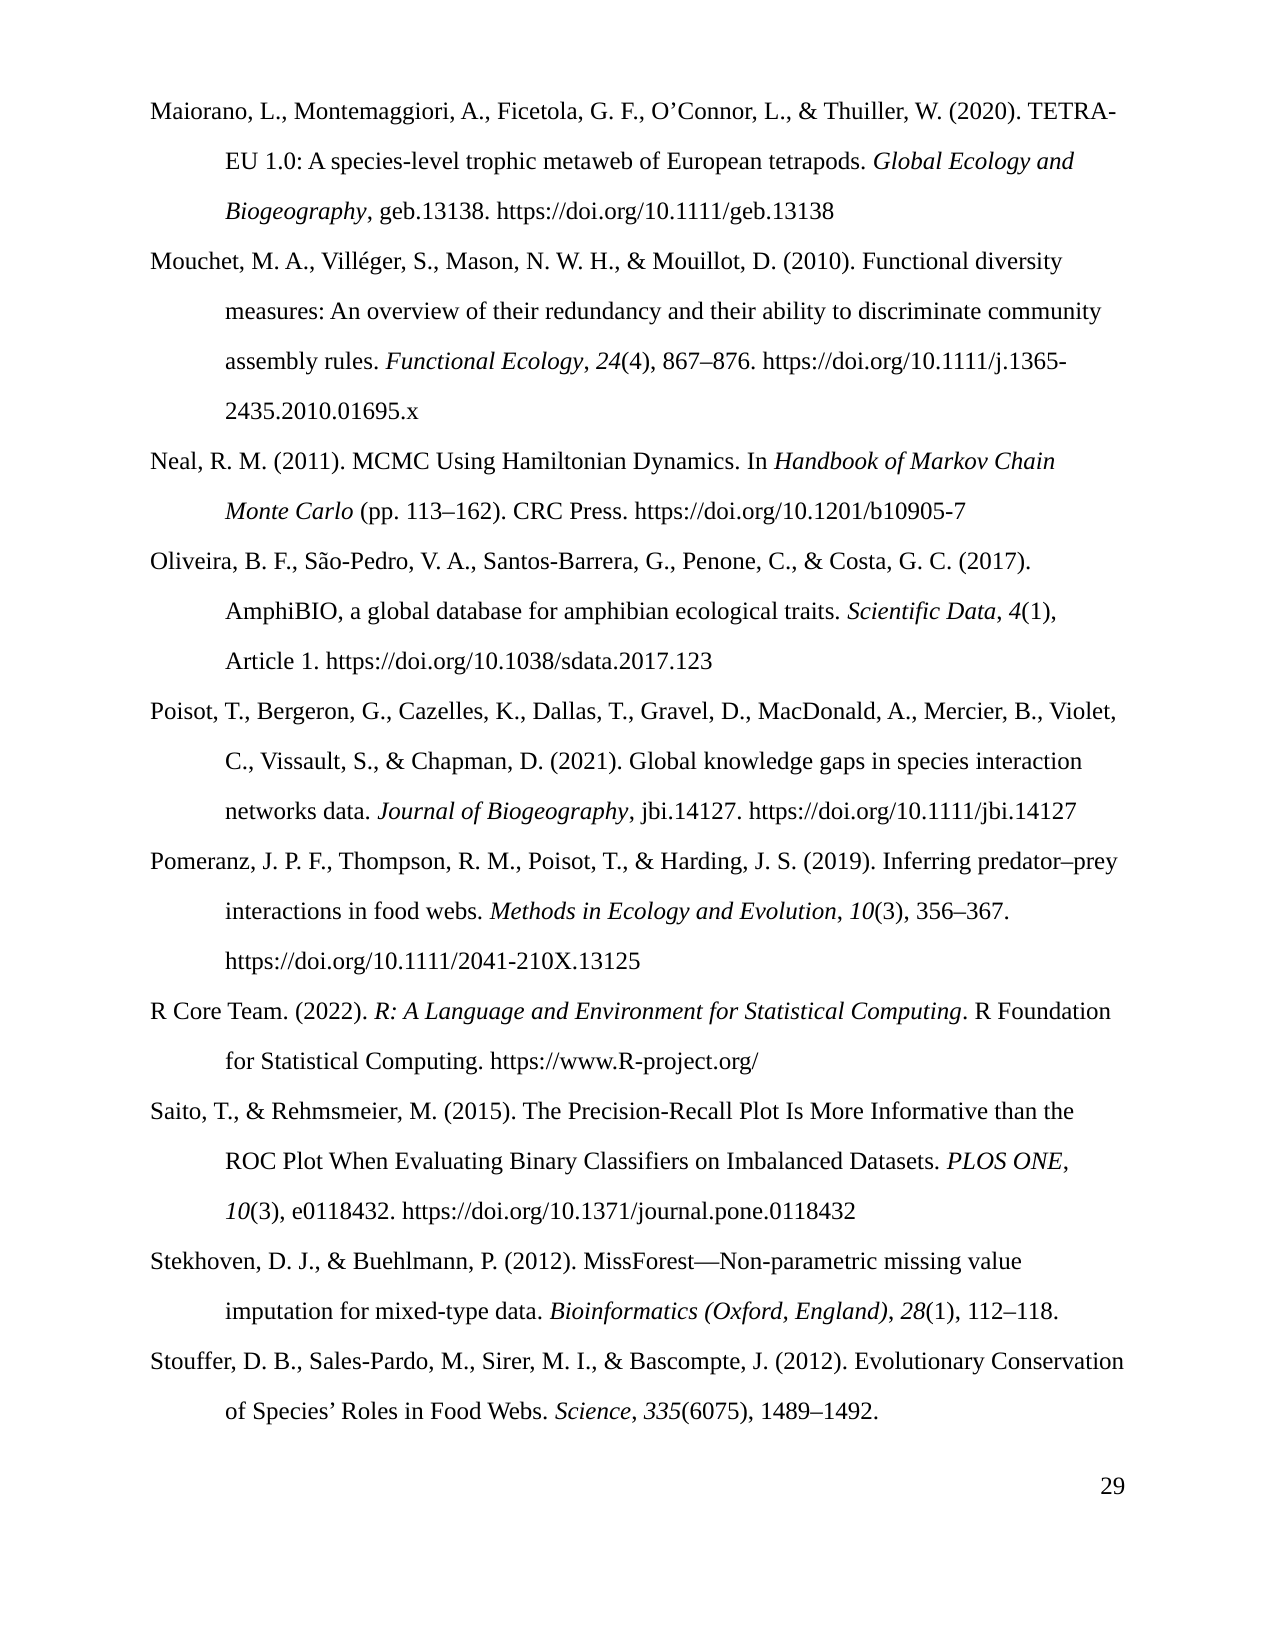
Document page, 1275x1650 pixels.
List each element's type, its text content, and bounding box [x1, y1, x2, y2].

text Maiorano, L., Montemaggiori, A., Ficetola, G. F., O’Connor, L., & Thuiller, W. (2020). TETRA‐EU 1.0: A species‐level trophic metaweb of European tetrapods. Global Ecology and Biogeography, geb.13138. https://doi.org/10.1111/geb.13138 [150, 75, 1125, 225]
text Stouffer, D. B., Sales-Pardo, M., Sirer, M. I., & Bascompte, J. (2012). Evolutionary Conservation of Species’ Roles in Food Webs. Science, 335(6075), 1489–1492. [150, 1325, 1125, 1425]
text Saito, T., & Rehmsmeier, M. (2015). The Precision-Recall Plot Is More Informative than the ROC Plot When Evaluating Binary Classifiers on Imbalanced Datasets. PLOS ONE, 10(3), e0118432. https://doi.org/10.1371/journal.pone.0118432 [150, 1075, 1125, 1225]
text Neal, R. M. (2011). MCMC Using Hamiltonian Dynamics. In Handbook of Markov Chain Monte Carlo (pp. 113–162). CRC Press. https://doi.org/10.1201/b10905-7 [150, 425, 1125, 525]
text R Core Team. (2022). R: A Language and Environment for Statistical Computing. R Foundation for Statistical Computing. https://www.R-project.org/ [150, 975, 1125, 1075]
text Mouchet, M. A., Villéger, S., Mason, N. W. H., & Mouillot, D. (2010). Functional diversity measures: An overview of their redundancy and their ability to discriminate community assembly rules. Functional Ecology, 24(4), 867–876. https://doi.org/10.1111/j.1365-2435.2010.01695.x [150, 225, 1125, 425]
text Oliveira, B. F., São-Pedro, V. A., Santos-Barrera, G., Penone, C., & Costa, G. C. (2017). AmphiBIO, a global database for amphibian ecological traits. Scientific Data, 4(1), Article 1. https://doi.org/10.1038/sdata.2017.123 [150, 525, 1125, 675]
text Pomeranz, J. P. F., Thompson, R. M., Poisot, T., & Harding, J. S. (2019). Inferring predator–prey interactions in food webs. Methods in Ecology and Evolution, 10(3), 356–367. https://doi.org/10.1111/2041-210X.13125 [150, 825, 1125, 975]
text Poisot, T., Bergeron, G., Cazelles, K., Dallas, T., Gravel, D., MacDonald, A., Mercier, B., Violet, C., Vissault, S., & Chapman, D. (2021). Global knowledge gaps in species interaction networks data. Journal of Biogeography, jbi.14127. https://doi.org/10.1111/jbi.14127 [150, 675, 1125, 825]
text Stekhoven, D. J., & Buehlmann, P. (2012). MissForest—Non-parametric missing value imputation for mixed-type data. Bioinformatics (Oxford, England), 28(1), 112–118. [150, 1225, 1125, 1325]
